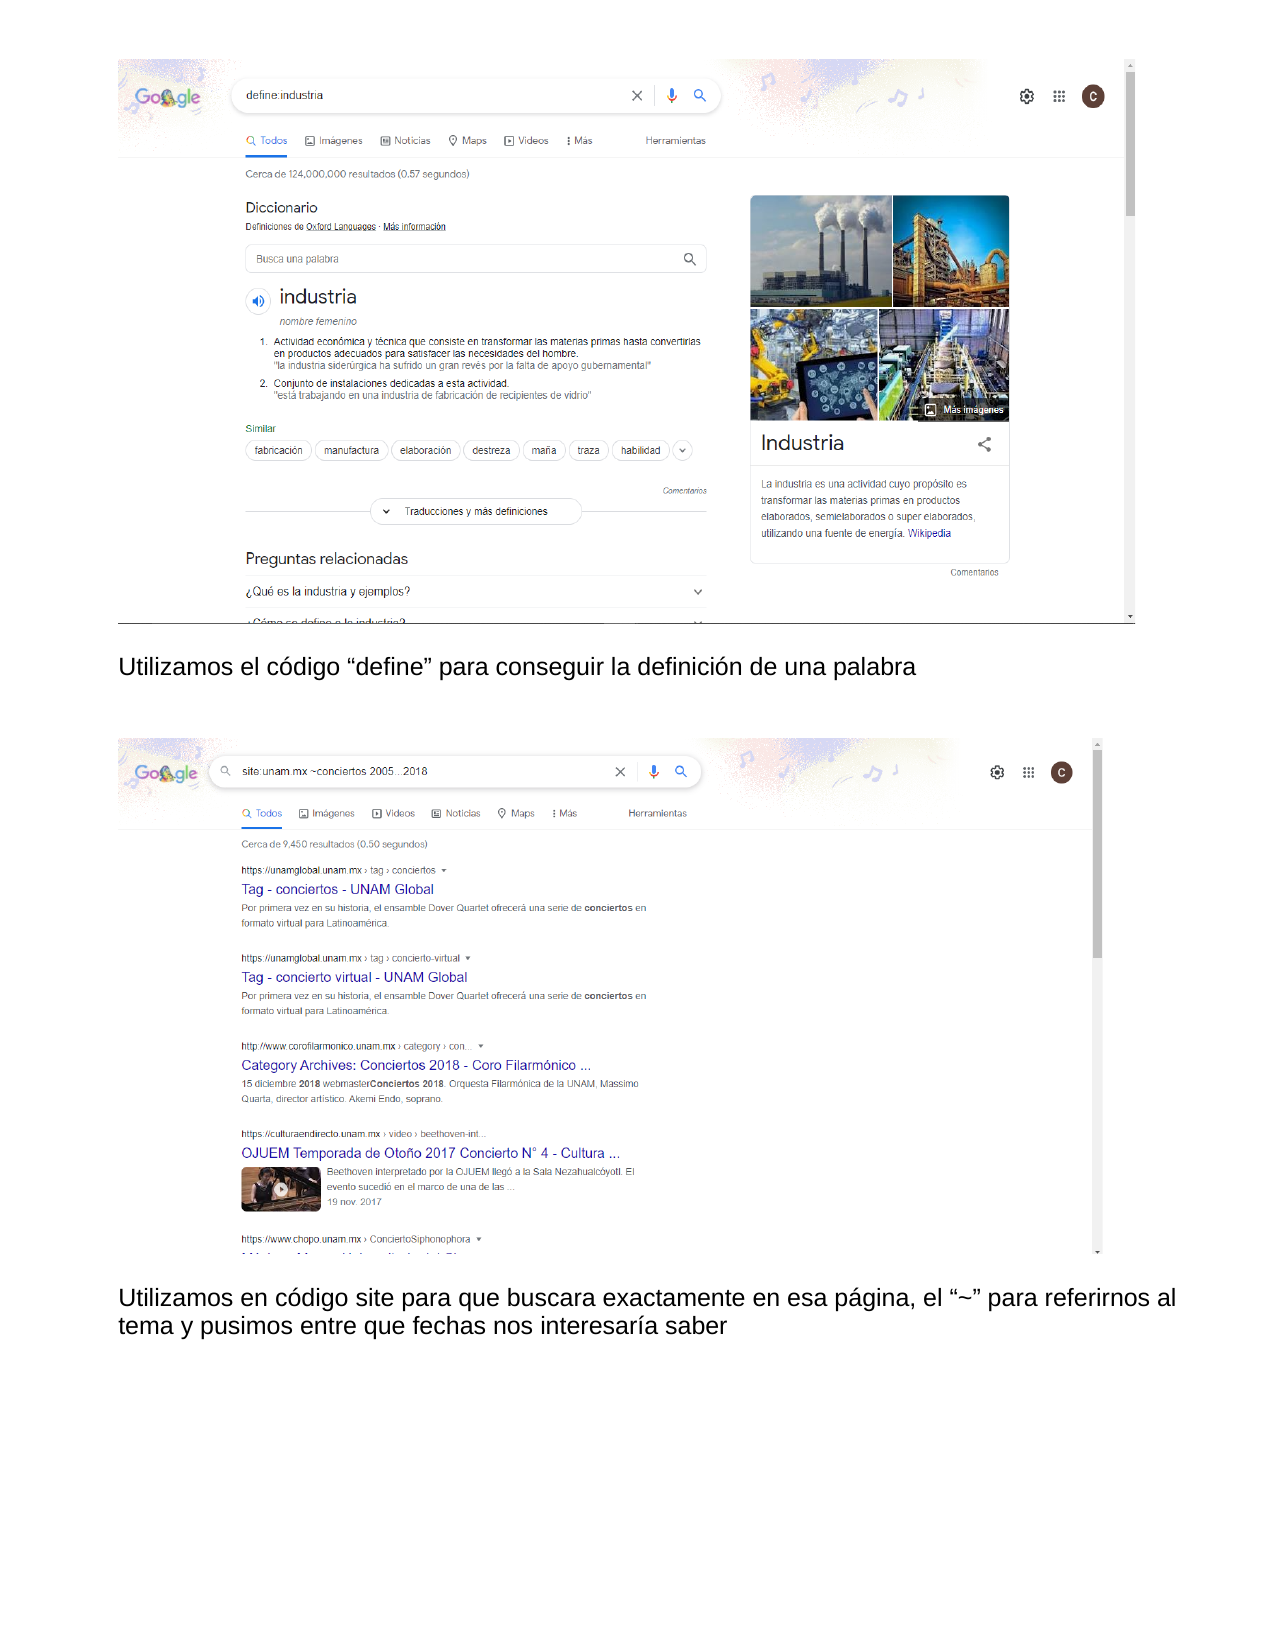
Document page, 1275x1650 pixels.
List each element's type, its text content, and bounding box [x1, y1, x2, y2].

text Utilizamos el código “define” para conseguir la definición de una palabra [118, 652, 1205, 681]
text Utilizamos en código site para que buscara exactamente en esa página, el “~” para referirnos al tema y pusimos entre que fechas nos interesaría saber [118, 1283, 1205, 1340]
